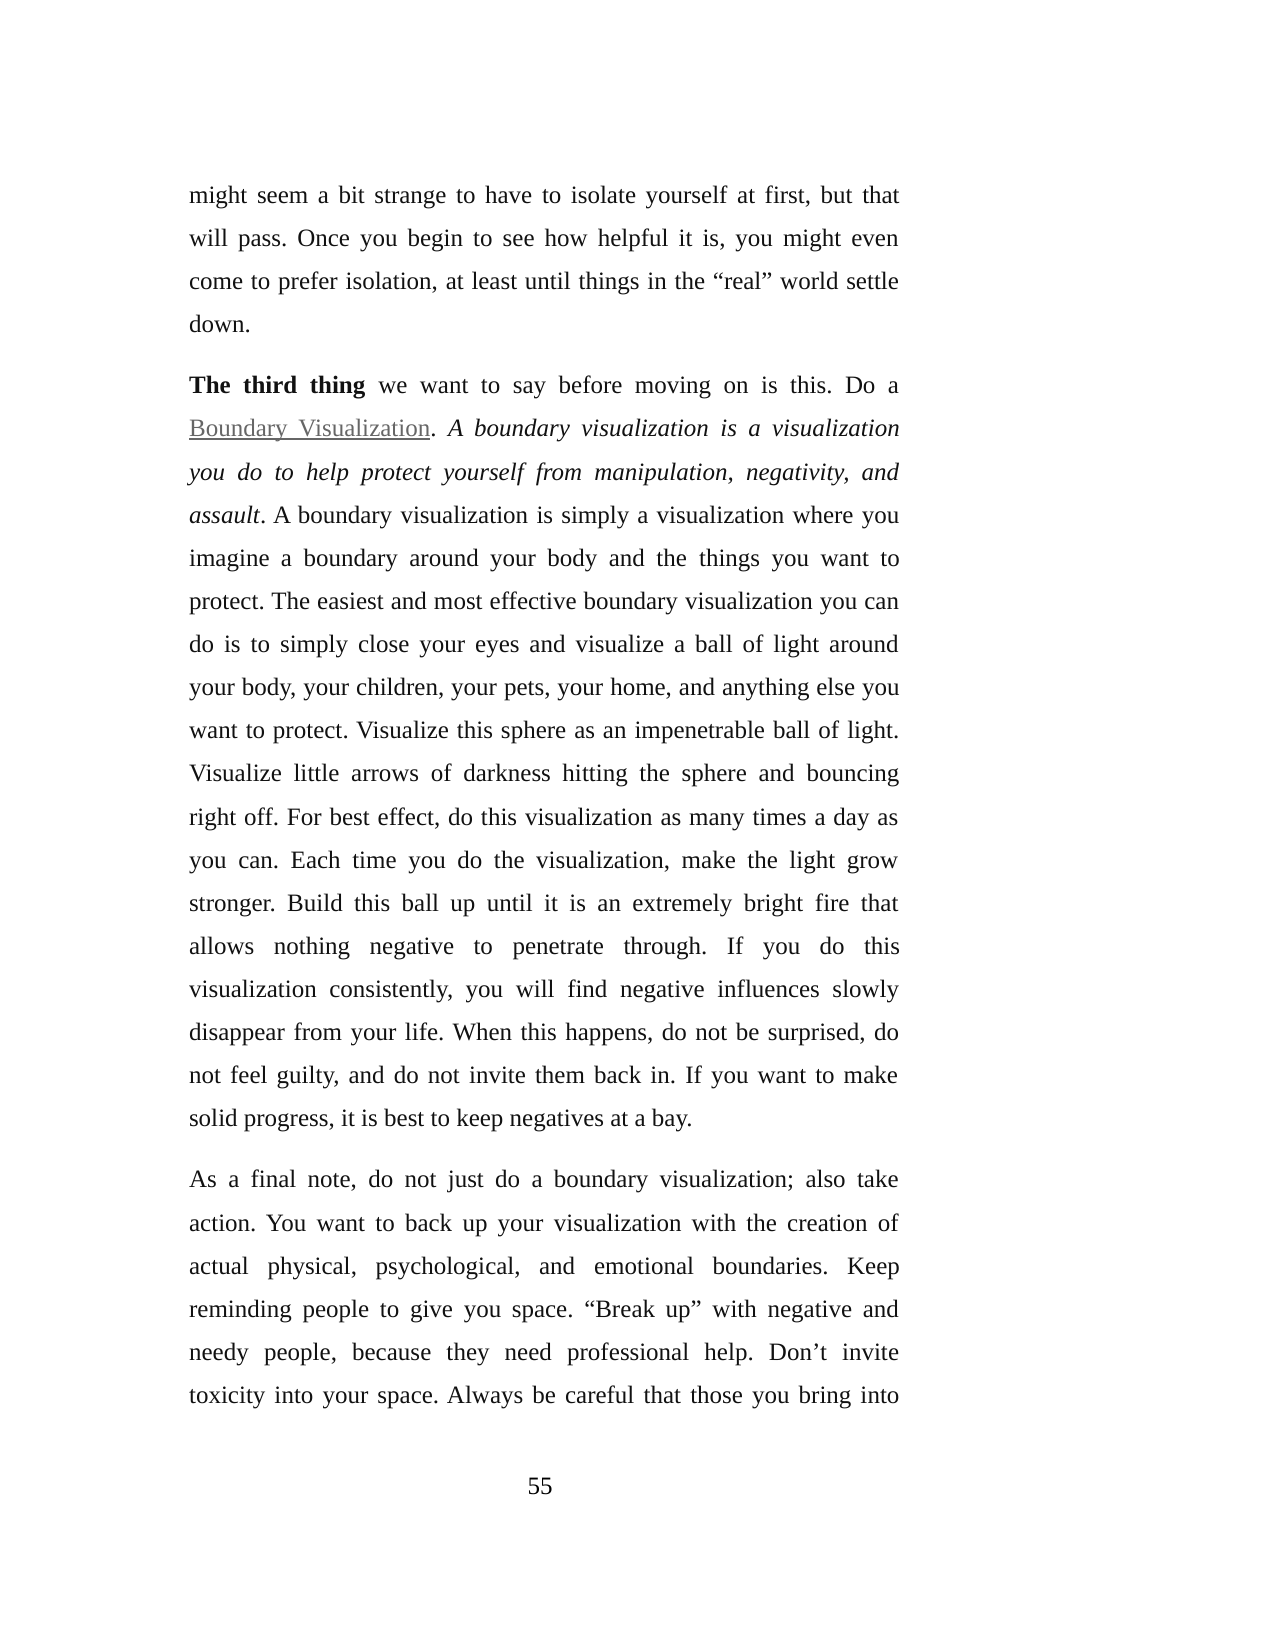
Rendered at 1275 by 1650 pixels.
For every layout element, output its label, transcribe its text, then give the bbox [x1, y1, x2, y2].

text As a final note, do not just do a boundary visualization; also take action. You want to back up your visualization with the creation of actual physical, psychological, and emotional boundaries. Keep reminding people to give you space. “Break up” with negative and needy people, because they need professional help. Don’t invite toxicity into your space. Always be careful that those you bring into [189, 1164, 900, 1409]
text The third thing we want to say before moving on is this. Do a Boundary Visualization. A boundary visualization is a visualization you do to help protect yourself from manipulation, negativity, and assault. A boundary visualization is simply a visualization where you imagine a boundary around your body and the things you want to protect. The easiest and most effective boundary visualization you can do is to simply close your eyes and visualize a ball of light around your body, your children, your pets, your home, and anything else you want to protect. Visualize this sphere as an impenetrable ball of light. Visualize little arrows of darkness hitting the sphere and bouncing right off. For best effect, do this visualization as many times a day as you can. Each time you do the visualization, make the light grow stronger. Build this ball up until it is an extremely bright fire that allows nothing negative to penetrate through. If you do this visualization consistently, you will find negative influences slowly disappear from your life. When this happens, do not be surprised, do not feel guilty, and do not invite them back in. If you want to make solid progress, it is best to keep negatives at a bay. [189, 370, 900, 1132]
text might seem a bit strange to have to isolate yourself at first, but that will pass. Once you begin to see how helpful it is, you might even come to prefer isolation, at least until things in the “real” world settle down. [189, 180, 900, 338]
